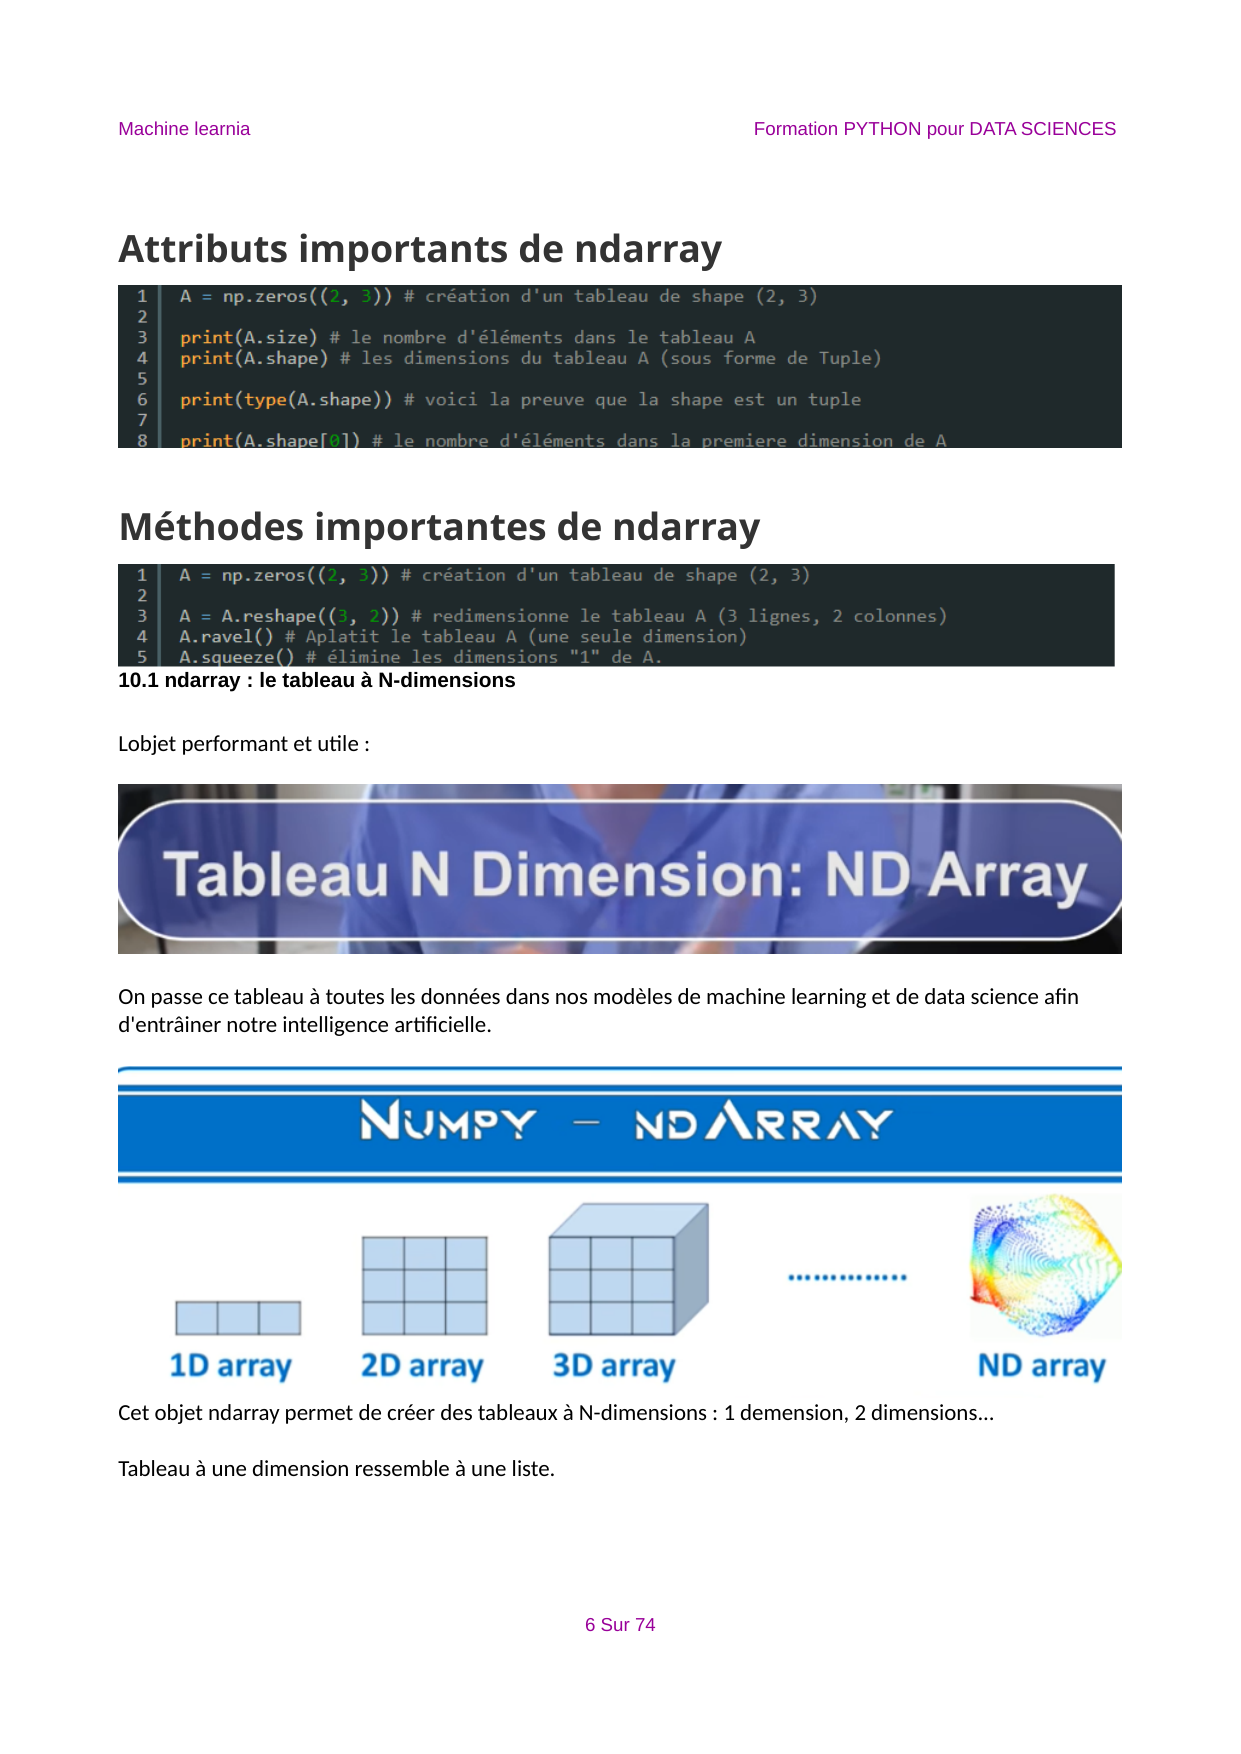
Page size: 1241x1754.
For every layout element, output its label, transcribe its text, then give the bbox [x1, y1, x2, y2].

picture [118, 1066, 1122, 1398]
subtitle Attributs importants de ndarray [118, 222, 1122, 273]
picture [118, 784, 1122, 954]
picture [118, 285, 1122, 448]
text On passe ce tableau à toutes les données dans nos modèles de machine learning et de data science afin d'entrâiner notre intelligence artificielle. [118, 982, 1122, 1038]
text Tableau à une dimension ressemble à une liste. [118, 1454, 1122, 1482]
text Lobjet performant et utile : [118, 729, 1122, 757]
picture [118, 564, 1122, 669]
subtitle Méthodes importantes de ndarray [118, 501, 1122, 552]
text Cet objet ndarray permet de créer des tableaux à N-dimensions : 1 demension, 2 dimensions... [118, 1398, 1122, 1426]
subtitle 10.1 ndarray : le tableau à N-dimensions [118, 669, 1122, 692]
